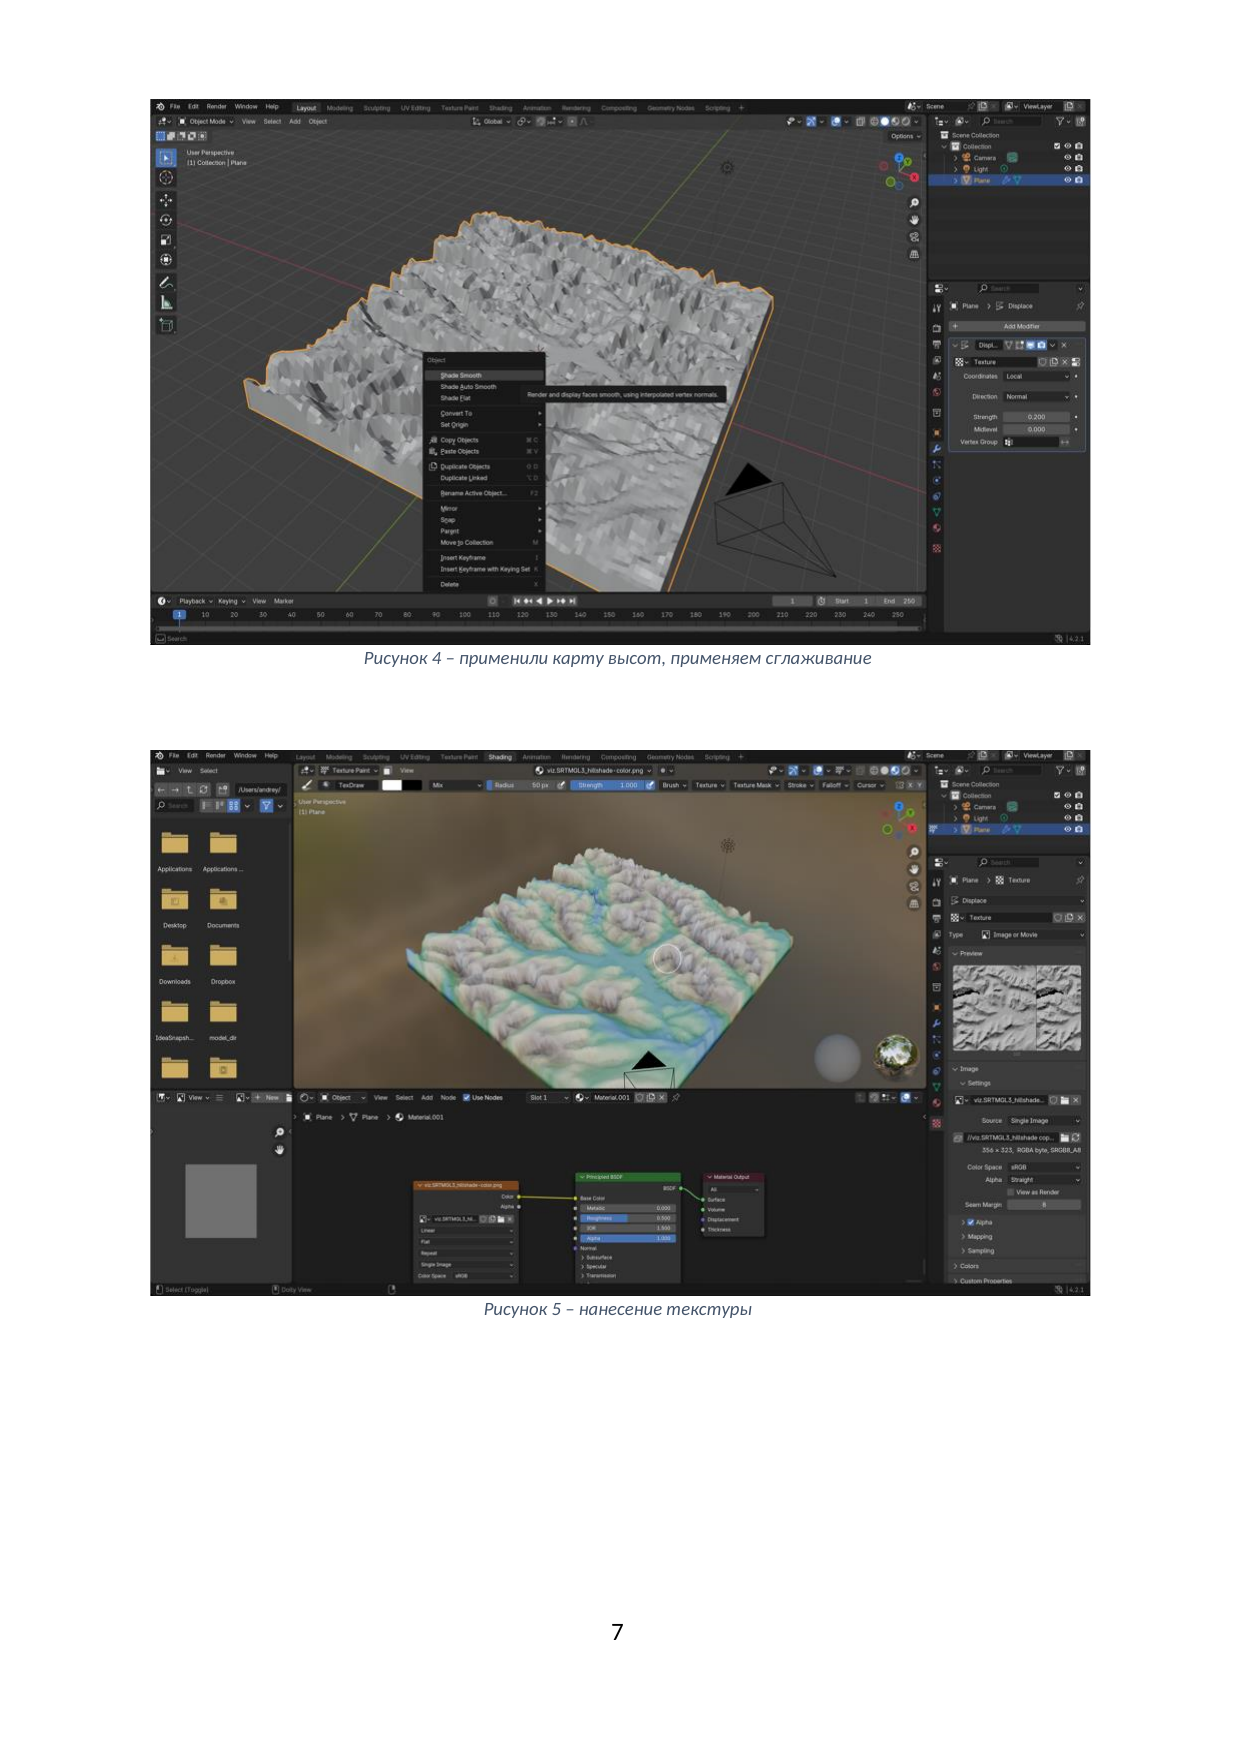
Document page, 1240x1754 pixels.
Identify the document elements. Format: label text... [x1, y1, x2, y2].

text Рисунок 5 – нанесение текстуры [150, 1297, 1090, 1320]
text Рисунок 4 – применили карту высот, применяем сглаживание [150, 646, 1091, 669]
